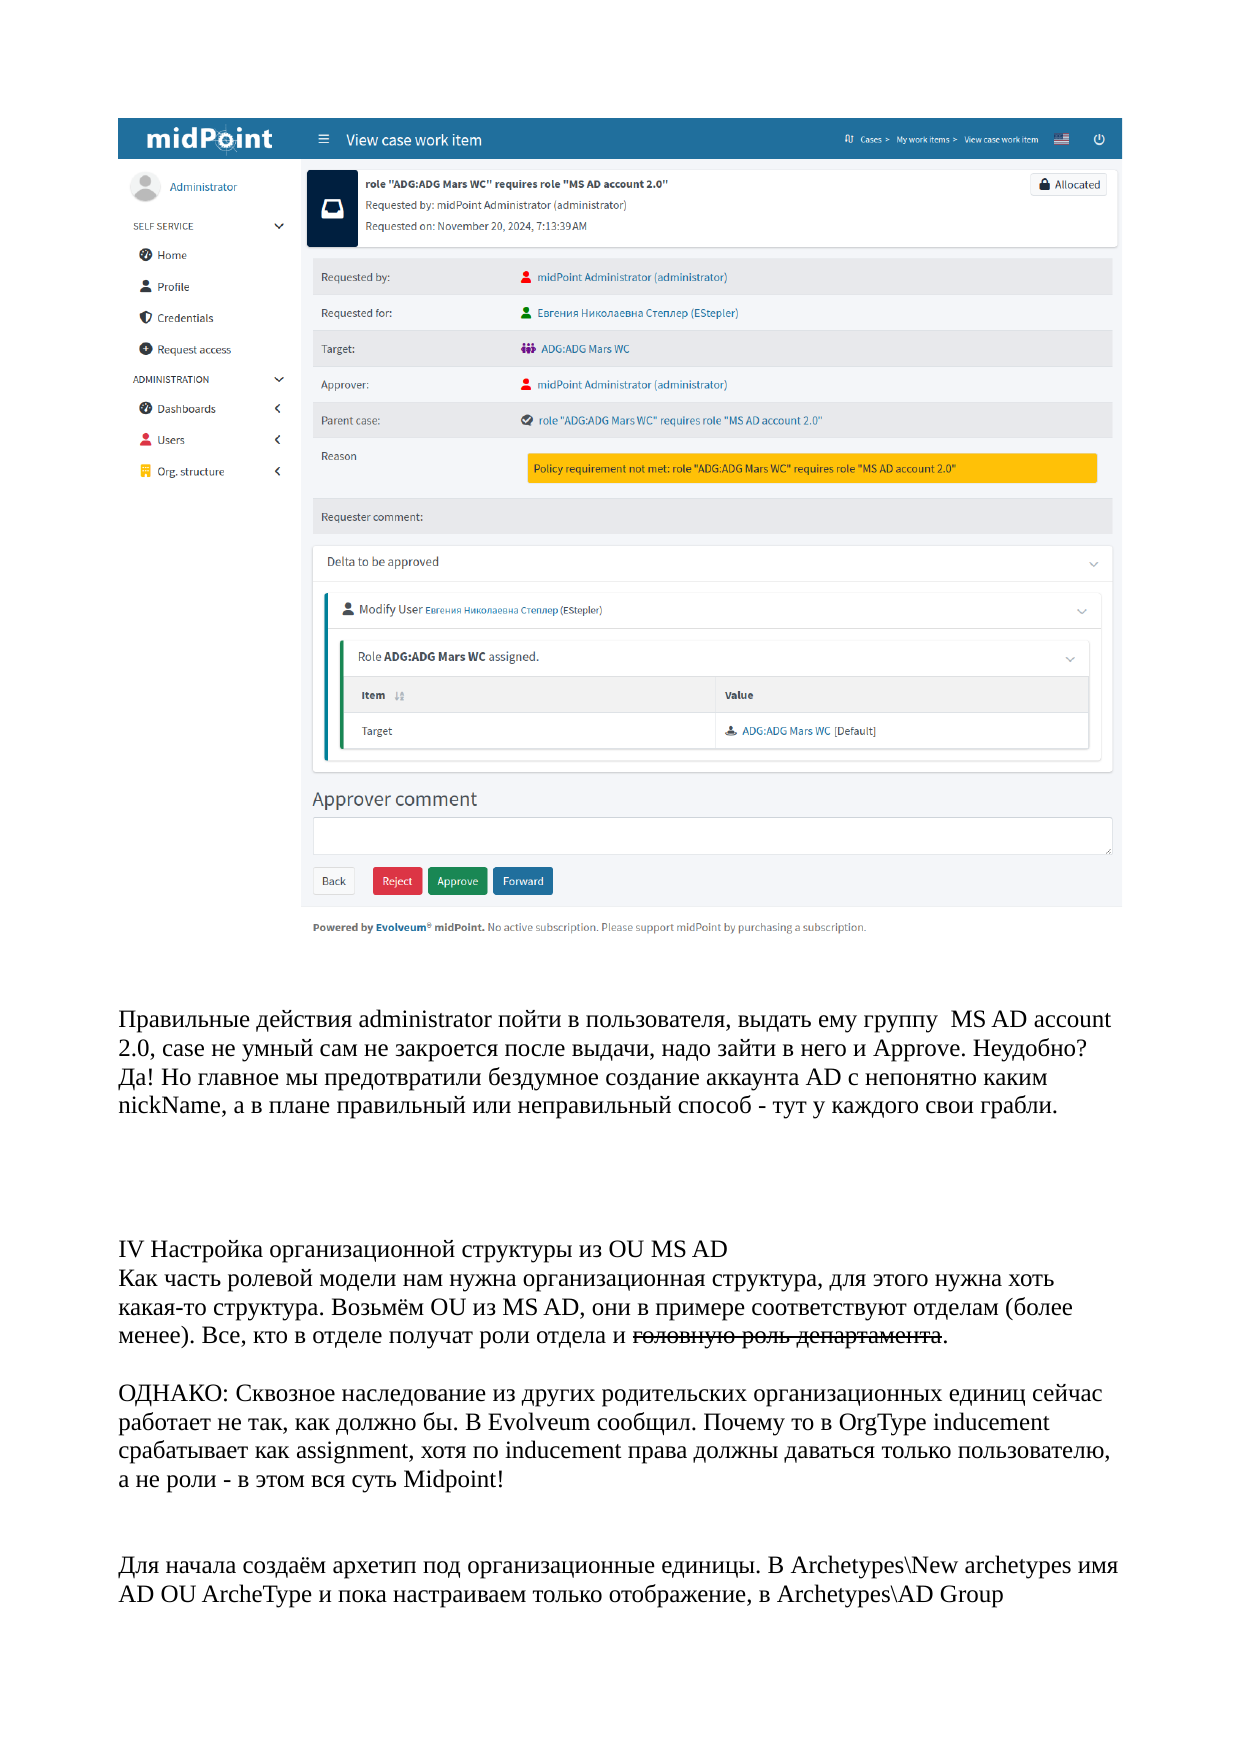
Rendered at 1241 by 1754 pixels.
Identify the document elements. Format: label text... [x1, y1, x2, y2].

text Как часть ролевой модели нам нужна организационная структура, для этого нужна хоть какая-то структура. Возьмём OU из MS AD, они в примере соответствуют отделам (более менее). Все, кто в отделе получат роли отдела и головную роль департамента. [118, 1263, 1122, 1349]
text ОДНАКО: Сквозное наследование из других родительских организационных единиц сейчас работает не так, как должно бы. В Evolveum сообщил. Почему то в OrgType inducement срабатывает как assignment, хотя по inducement права должны даваться только пользователю, а не роли - в этом вся суть Midpoint! [118, 1378, 1122, 1493]
text Для начала создаём архетип под организационные единицы. В Archetypes\New archetypes имя AD OU ArcheType и пока настраиваем только отображение, в Archetypes\AD Group [118, 1551, 1122, 1608]
text Правильные действия administrator пойти в пользователя, выдать ему группу MS AD account 2.0, case не умный сам не закроется после выдачи, надо зайти в него и Approve. Неудобно? Да! Но главное мы предотвратили бездумное создание аккаунта AD с непонятно каким nickName, а в плане правильный или неправильный способ - тут у каждого свои грабли. [118, 1004, 1122, 1119]
picture [118, 118, 1123, 947]
text IV Настройка организационной структуры из OU MS AD [118, 1234, 1122, 1263]
